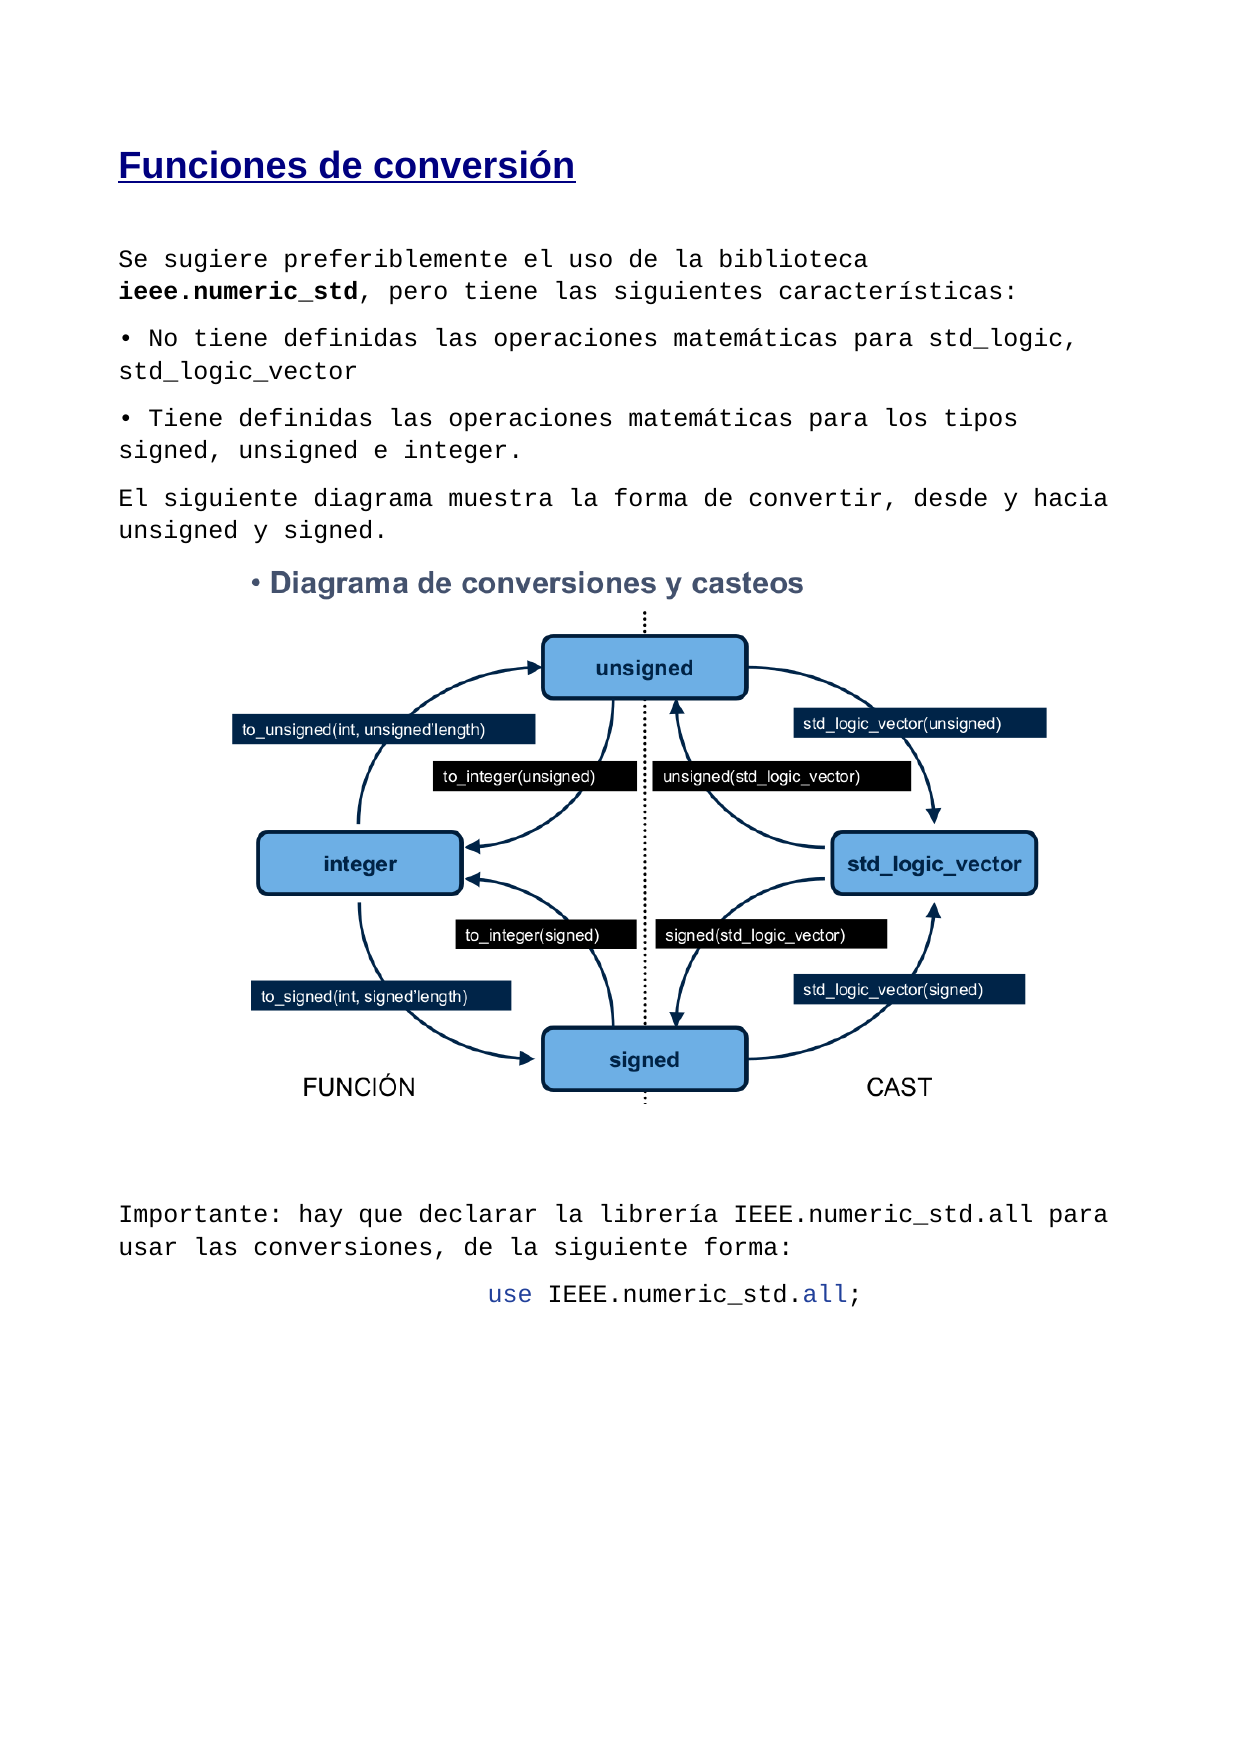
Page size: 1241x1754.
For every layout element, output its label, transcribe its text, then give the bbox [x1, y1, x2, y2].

subtitle Funciones de conversión [118, 143, 1122, 187]
picture [213, 564, 1099, 1104]
text Se sugiere preferiblemente el uso de la biblioteca ieee.numeric_std, pero tiene las siguientes características: [118, 246, 1122, 307]
text • Tiene definidas las operaciones matemáticas para los tipos signed, unsigned e integer. [118, 406, 1122, 466]
text Importante: hay que declarar la librería IEEE.numeric_std.all para usar las conversiones, de la siguiente forma: [118, 1202, 1122, 1262]
text El siguiente diagrama muestra la forma de convertir, desde y hacia unsigned y signed. [118, 485, 1122, 546]
text • No tiene definidas las operaciones matemáticas para std_logic, std_logic_vector [118, 326, 1122, 387]
text use IEEE.numeric_std.all; [118, 1281, 1122, 1309]
